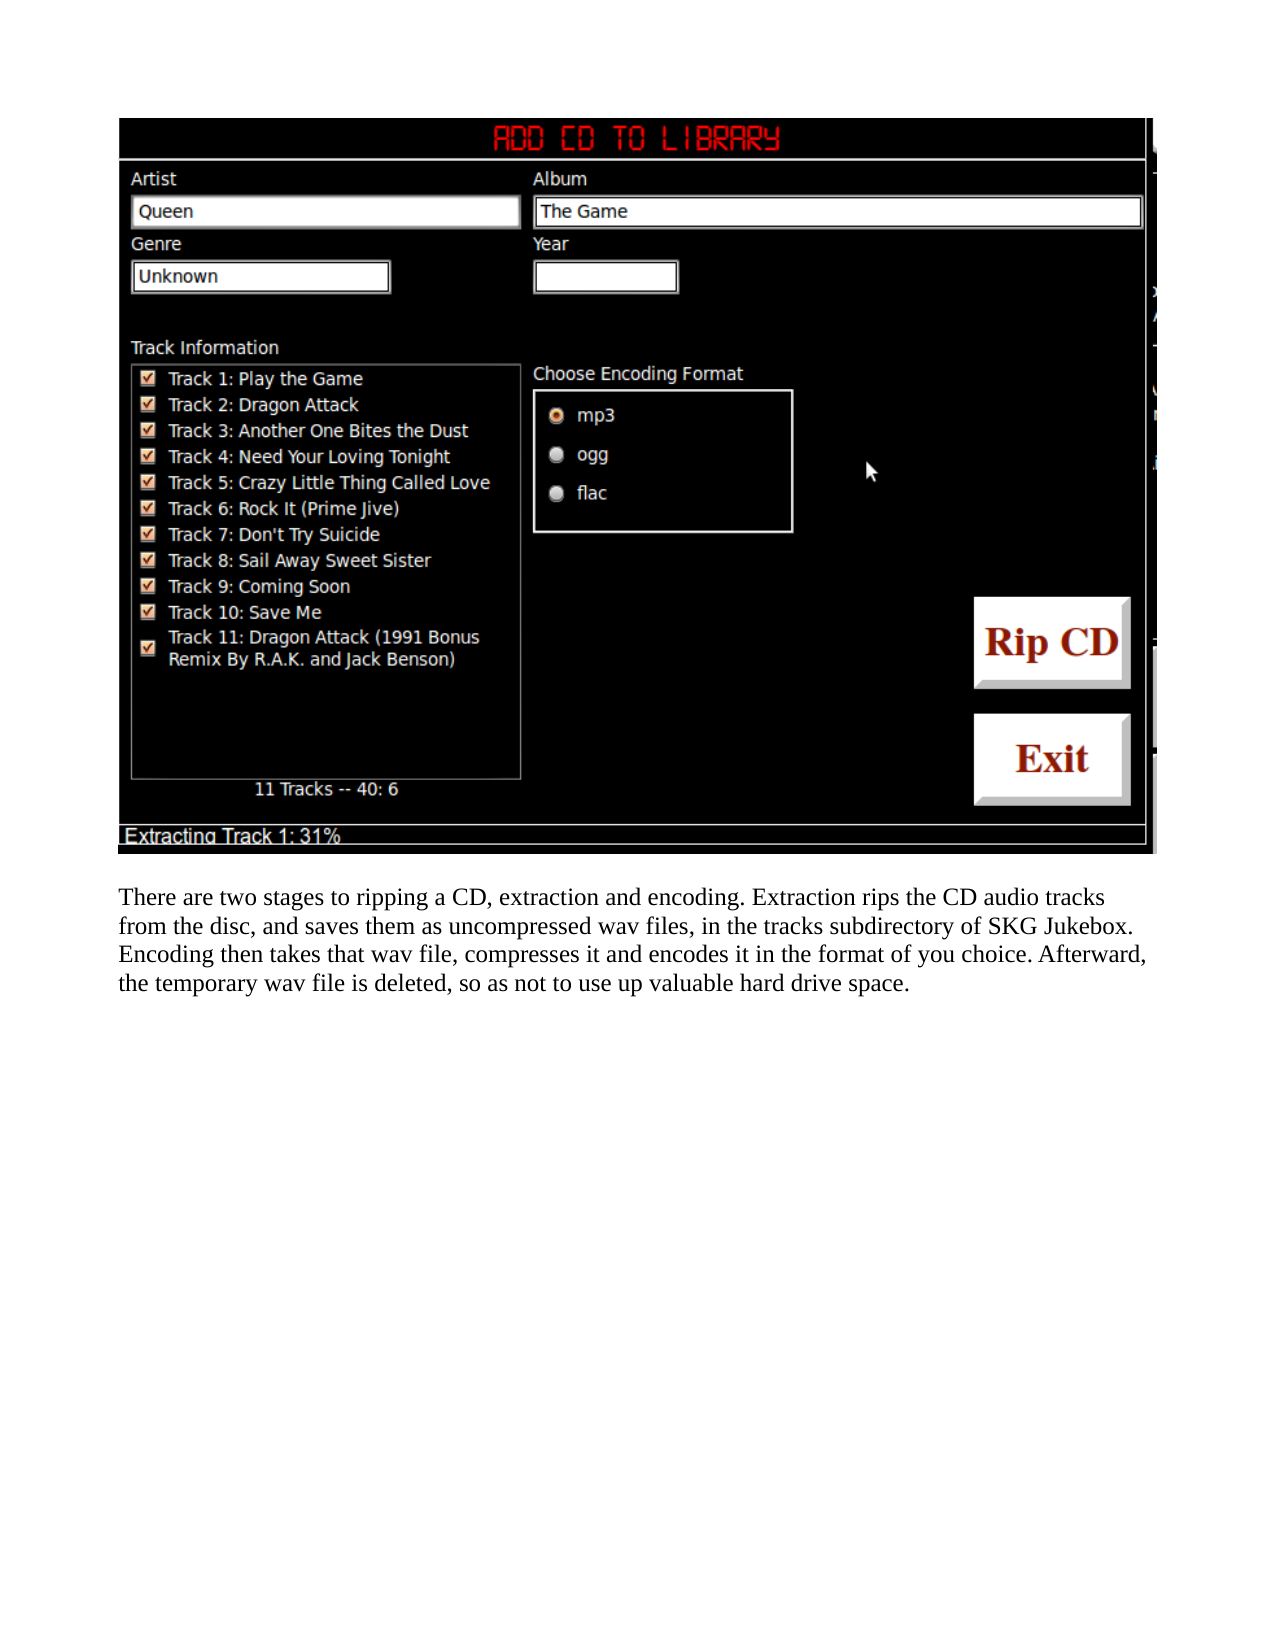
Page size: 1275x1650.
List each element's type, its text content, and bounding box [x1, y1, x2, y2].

text There are two stages to ripping a CD, extraction and encoding. Extraction rips the CD audio tracks from the disc, and saves them as uncompressed wav files, in the tracks subdirectory of SKG Jukebox. Encoding then takes that wav file, compresses it and encodes it in the format of you choice. Afterward, the temporary wav file is deleted, so as not to use up valuable hard drive space. [118, 882, 1157, 997]
picture [118, 118, 1157, 854]
